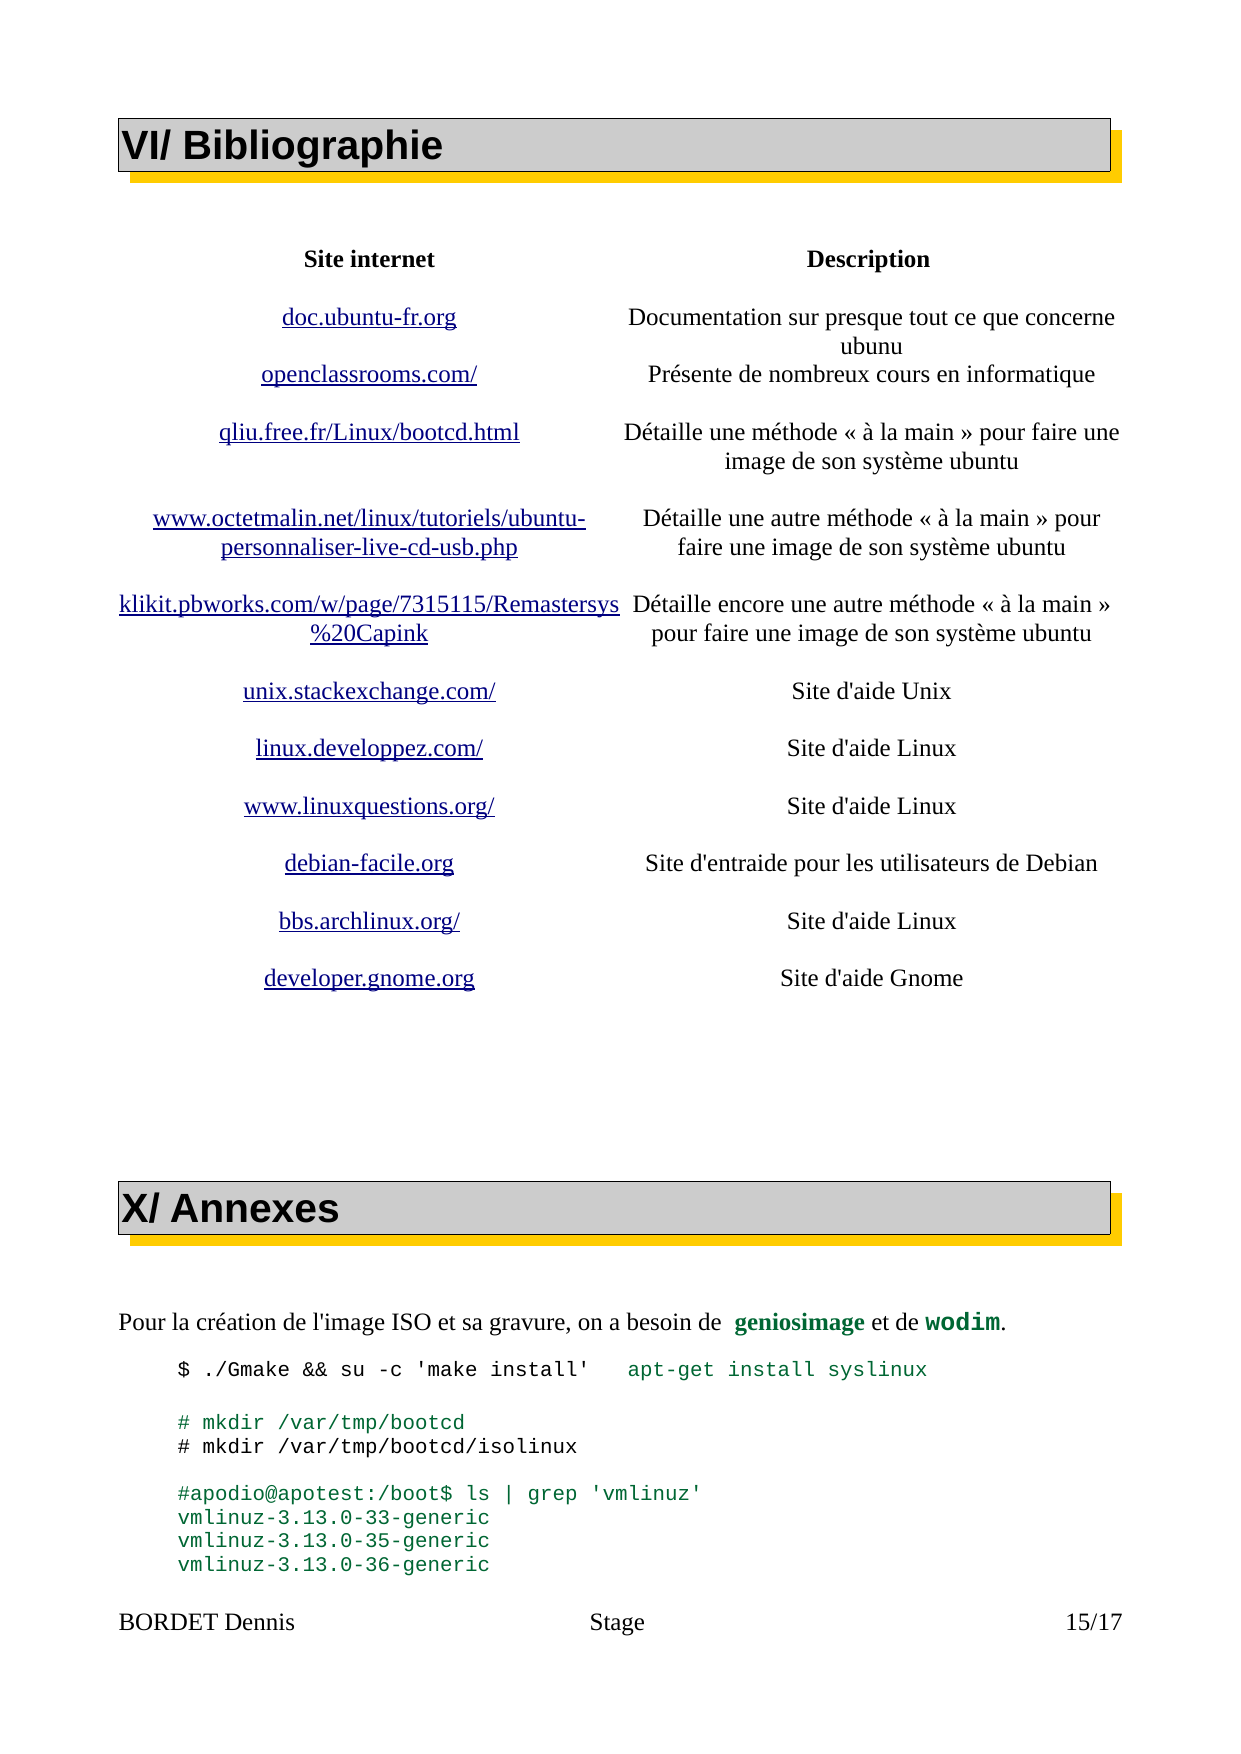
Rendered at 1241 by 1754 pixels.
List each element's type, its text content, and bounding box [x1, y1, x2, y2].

table_cell [620, 561, 1123, 589]
table_cell www.octetmalin.net/linux/tutoriels/ubuntu-personnaliser-live-cd-usb.php [118, 503, 620, 561]
table_cell [118, 705, 620, 733]
text $ ./Gmake && su -c 'make install' apt-get install syslinux [177, 1359, 1063, 1383]
table_cell [118, 388, 620, 417]
table_cell linux.developpez.com/ [118, 733, 620, 762]
text # mkdir /var/tmp/bootcd/isolinux [177, 1436, 1063, 1459]
table_cell [118, 475, 620, 503]
text vmlinuz-3.13.0-33-generic [177, 1507, 1063, 1530]
text # mkdir /var/tmp/bootcd [177, 1412, 1063, 1436]
table_cell Site d'aide Linux [620, 906, 1123, 934]
text #apodio@apotest:/boot$ ls | grep 'vmlinuz' [177, 1483, 1063, 1507]
table_cell [118, 992, 620, 1021]
table_cell unix.stackexchange.com/ [118, 676, 620, 704]
table_cell [620, 877, 1123, 906]
table_cell [118, 273, 620, 302]
text vmlinuz-3.13.0-36-generic [177, 1554, 1063, 1578]
table_cell [620, 1078, 1123, 1107]
table_cell [620, 762, 1123, 791]
table_cell klikit.pbworks.com/w/page/7315115/Remastersys%20Capink [118, 590, 620, 647]
table_cell [620, 475, 1123, 503]
table_cell Détaille encore une autre méthode « à la main » pour faire une image de son système ubuntu [620, 590, 1123, 647]
table_cell qliu.free.fr/Linux/bootcd.html [118, 417, 620, 474]
table_cell [118, 1078, 620, 1107]
table_cell Site d'entraide pour les utilisateurs de Debian [620, 848, 1123, 877]
subtitle VI/ Bibliographie [119, 119, 1110, 171]
text vmlinuz-3.13.0-35-generic [177, 1530, 1063, 1554]
table_cell www.linuxquestions.org/ [118, 791, 620, 819]
table_cell debian-facile.org [118, 848, 620, 877]
table_cell [620, 820, 1123, 848]
table_cell [620, 1050, 1123, 1078]
table_cell doc.ubuntu-fr.org [118, 302, 620, 359]
table_cell [118, 561, 620, 589]
table_cell [118, 1050, 620, 1078]
table_header Description [620, 245, 1123, 273]
table_cell [118, 1021, 620, 1049]
table_cell [620, 705, 1123, 733]
table_header Site internet [118, 245, 620, 273]
table_cell [620, 273, 1123, 302]
table_cell Site d'aide Linux [620, 791, 1123, 819]
table_cell [620, 935, 1123, 963]
subtitle X/ Annexes [119, 1182, 1110, 1234]
table_cell Détaille une méthode « à la main » pour faire une image de son système ubuntu [620, 417, 1123, 474]
table_cell [620, 388, 1123, 417]
table_cell Présente de nombreux cours en informatique [620, 360, 1123, 388]
table_cell [118, 820, 620, 848]
text Pour la création de l'image ISO et sa gravure, on a besoin de geniosimage et de wodim. [118, 1307, 1122, 1338]
table_cell developer.gnome.org [118, 963, 620, 992]
table_cell [118, 647, 620, 676]
table_cell [620, 647, 1123, 676]
table_cell [620, 992, 1123, 1021]
table_cell Site d'aide Unix [620, 676, 1123, 704]
table_cell Site d'aide Gnome [620, 963, 1123, 992]
table_cell Détaille une autre méthode « à la main » pour faire une image de son système ubuntu [620, 503, 1123, 561]
table_cell [118, 877, 620, 906]
table_cell openclassrooms.com/ [118, 360, 620, 388]
table_cell [118, 762, 620, 791]
table_cell Site d'aide Linux [620, 733, 1123, 762]
table_cell [118, 935, 620, 963]
table_cell [620, 1021, 1123, 1049]
table_cell bbs.archlinux.org/ [118, 906, 620, 934]
table_cell Documentation sur presque tout ce que concerne ubunu [620, 302, 1123, 359]
